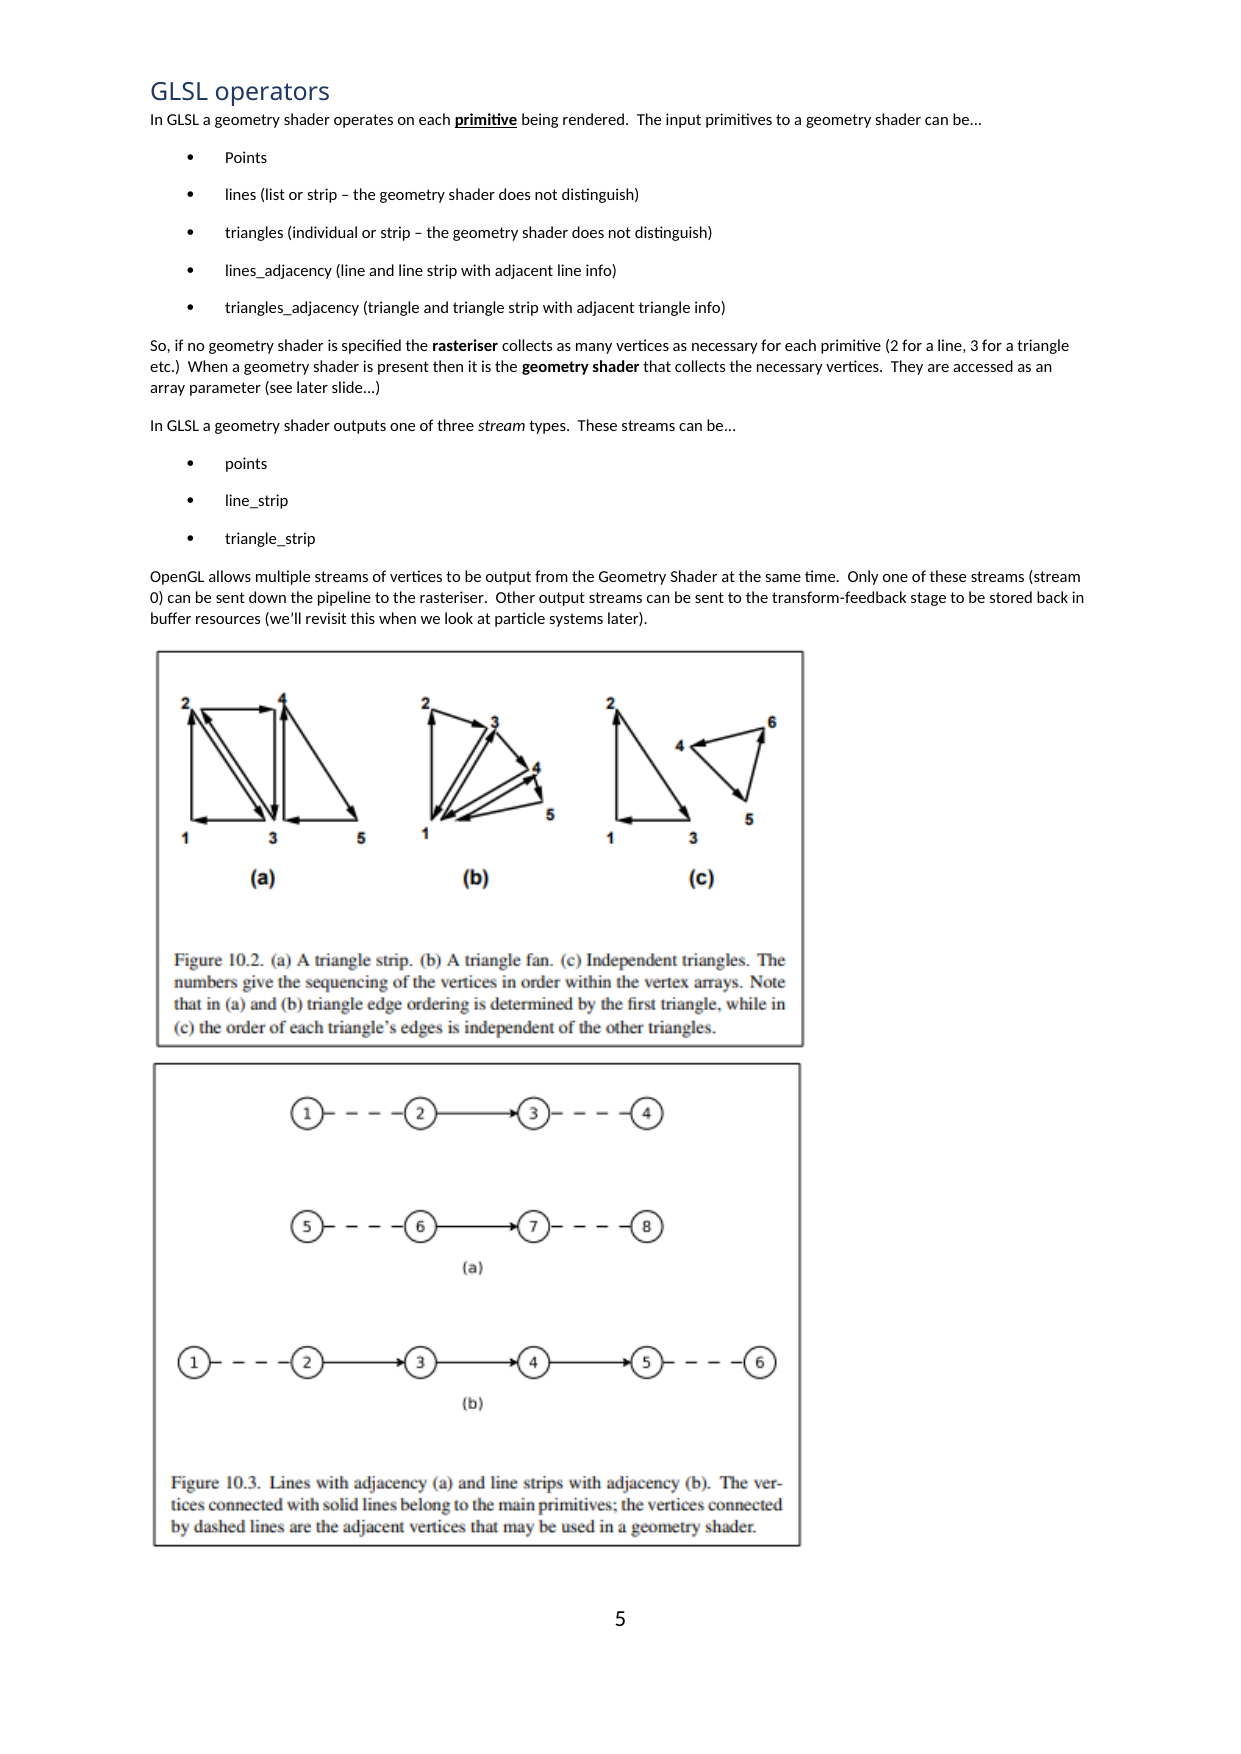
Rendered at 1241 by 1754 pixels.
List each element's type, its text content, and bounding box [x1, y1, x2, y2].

subtitle GLSL operators [150, 74, 1090, 108]
list line_strip [187, 491, 1090, 511]
list lines_adjacency (line and line strip with adjacent line info) [187, 260, 1090, 280]
text In GLSL a geometry shader outputs one of three stream types. These streams can be... [150, 415, 1090, 436]
text In GLSL a geometry shader operates on each primitive being rendered. The input primitives to a geometry shader can be... [150, 109, 1090, 129]
text OpenGL allows multiple streams of vertices to be output from the Geometry Shader at the same time. Only one of these streams (stream 0) can be sent down the pipeline to the rasteriser. Other output streams can be sent to the transform-feedback stage to be stored back in buffer resources (we’ll revisit this when we look at particle systems later). [150, 566, 1090, 628]
list triangles_adjacency (triangle and triangle strip with adjacent triangle info) [187, 298, 1090, 318]
list triangle_strip [187, 528, 1090, 549]
list lines (list or strip – the geometry shader does not distinguish) [187, 184, 1090, 205]
list triangles (individual or strip – the geometry shader does not distinguish) [187, 222, 1090, 243]
list points [187, 453, 1090, 473]
text So, if no geometry shader is specified the rasteriser collects as many vertices as necessary for each primitive (2 for a line, 3 for a triangle etc.) When a geometry shader is present then it is the geometry shader that collects the necessary vertices. They are accessed as an array parameter (see later slide...) [150, 335, 1090, 398]
list Points [187, 147, 1090, 167]
